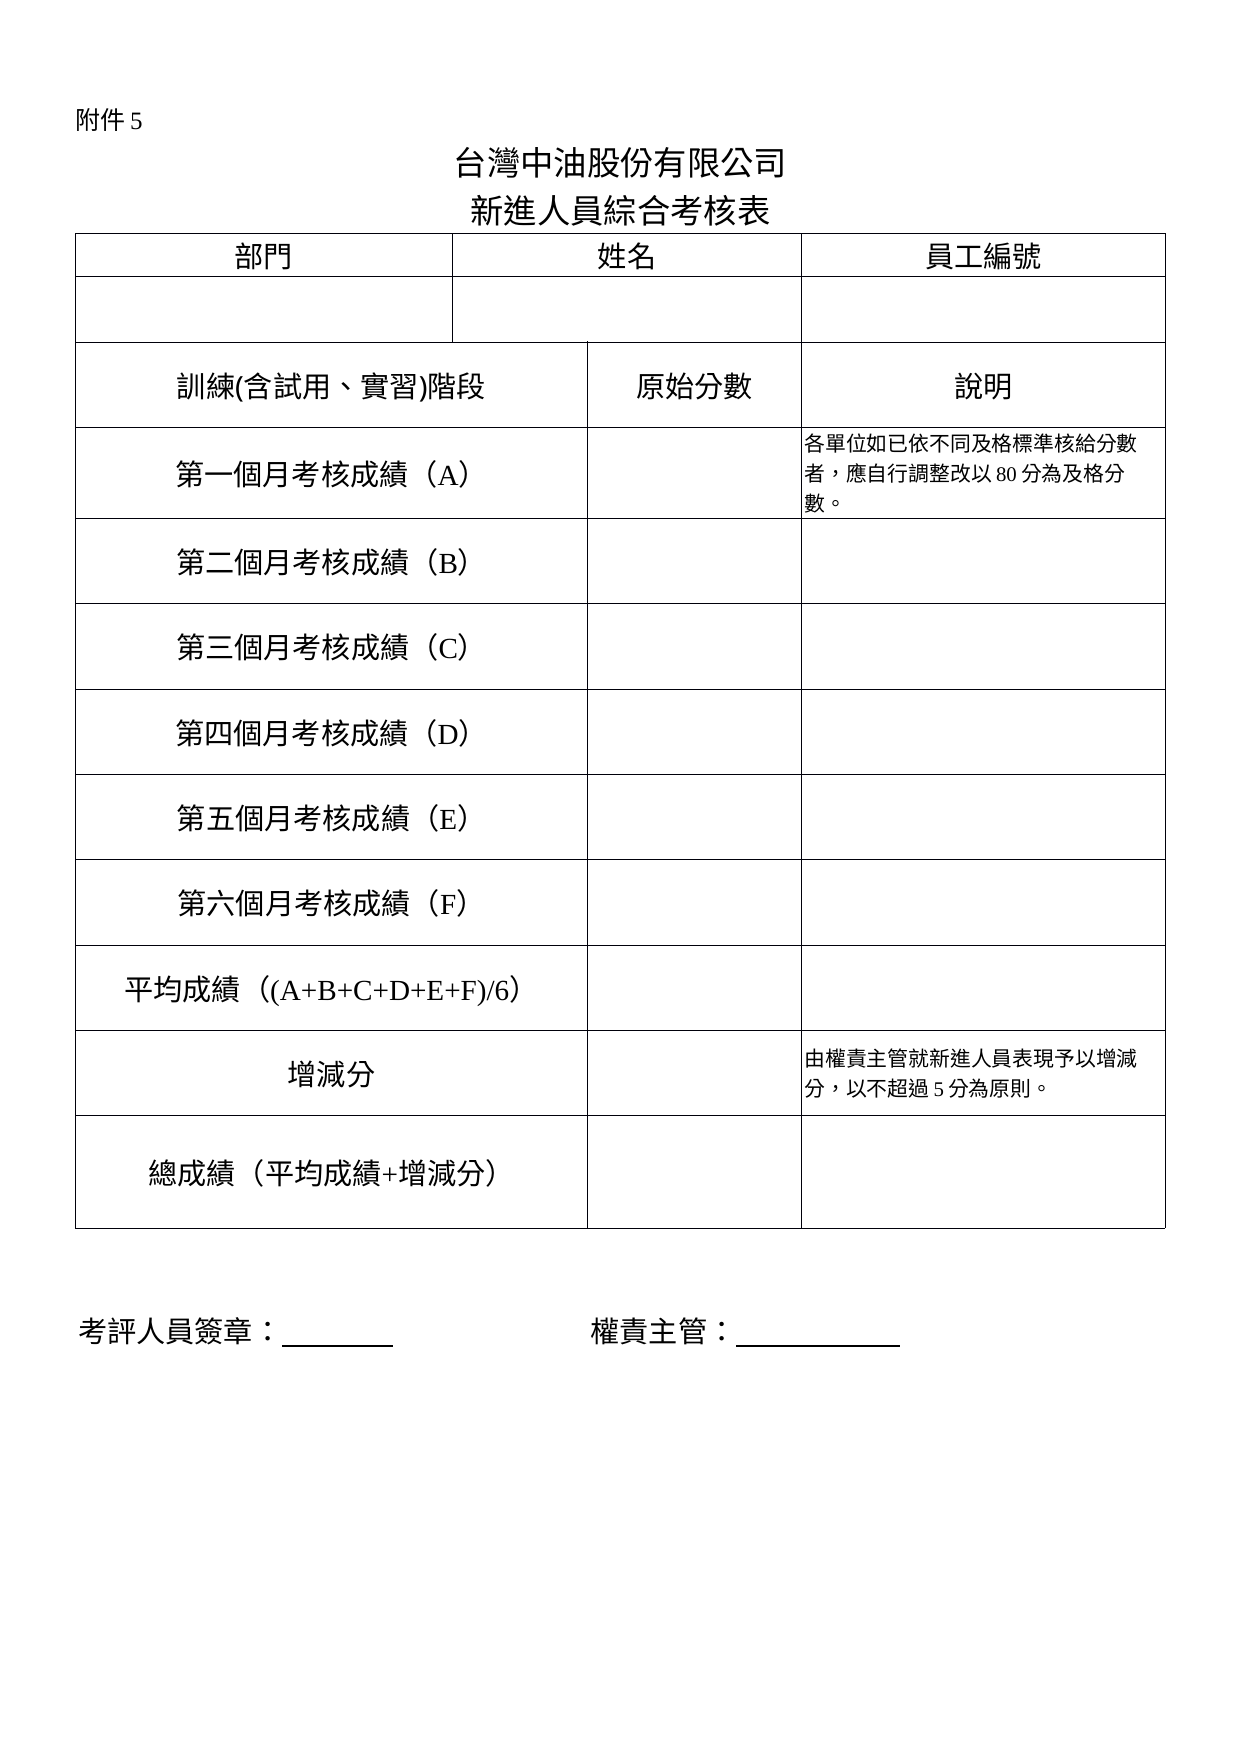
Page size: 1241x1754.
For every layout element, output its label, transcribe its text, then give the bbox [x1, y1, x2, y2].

table_cell 各單位如已依不同及格標準核給分數者，應自行調整改以80分為及格分數。 [802, 428, 1165, 518]
table_cell [588, 860, 801, 944]
text 附件5 [75, 99, 1165, 137]
table_cell 部門 [76, 234, 452, 276]
table_cell 由權責主管就新進人員表現予以增減分，以不超過5分為原則。 [802, 1031, 1165, 1115]
table_cell [588, 519, 801, 603]
table_cell 第五個月考核成績（E） [76, 775, 587, 859]
table_cell [588, 604, 801, 688]
table_cell 員工編號 [802, 234, 1165, 276]
table_cell [802, 1116, 1165, 1228]
table_cell [588, 428, 801, 518]
table_cell [802, 946, 1165, 1030]
table_cell 平均成績（(A+B+C+D+E+F)/6） [76, 946, 587, 1030]
table_cell [588, 690, 801, 774]
table_cell 第六個月考核成績（F） [76, 860, 587, 944]
table_cell [802, 860, 1165, 944]
table_cell [802, 690, 1165, 774]
table_cell [588, 1031, 801, 1115]
table_cell 訓練(含試用、實習)階段 [76, 343, 587, 427]
table_cell [588, 946, 801, 1030]
table_cell 姓名 [453, 234, 801, 276]
table_cell 第四個月考核成績（D） [76, 690, 587, 774]
table_cell 原始分數 [588, 343, 801, 427]
table_cell 第二個月考核成績（B） [76, 519, 587, 603]
table_header 台灣中油股份有限公司 新進人員綜合考核表 [75, 137, 1165, 233]
table_cell 第三個月考核成績（C） [76, 604, 587, 688]
table_cell 第一個月考核成績（A） [76, 428, 587, 518]
table_cell [588, 1116, 801, 1228]
table_cell 總成績（平均成績+增減分） [76, 1116, 587, 1228]
table_cell [76, 277, 452, 341]
table_cell [802, 604, 1165, 688]
table_cell 說明 [802, 343, 1165, 427]
table_cell 考評人員簽章： [75, 1229, 587, 1351]
table_cell [802, 519, 1165, 603]
table_cell [453, 277, 801, 341]
table_cell 增減分 [76, 1031, 587, 1115]
table_cell [588, 775, 801, 859]
table_cell 權責主管： [588, 1229, 1165, 1351]
table_cell [802, 775, 1165, 859]
table_cell [802, 277, 1165, 341]
